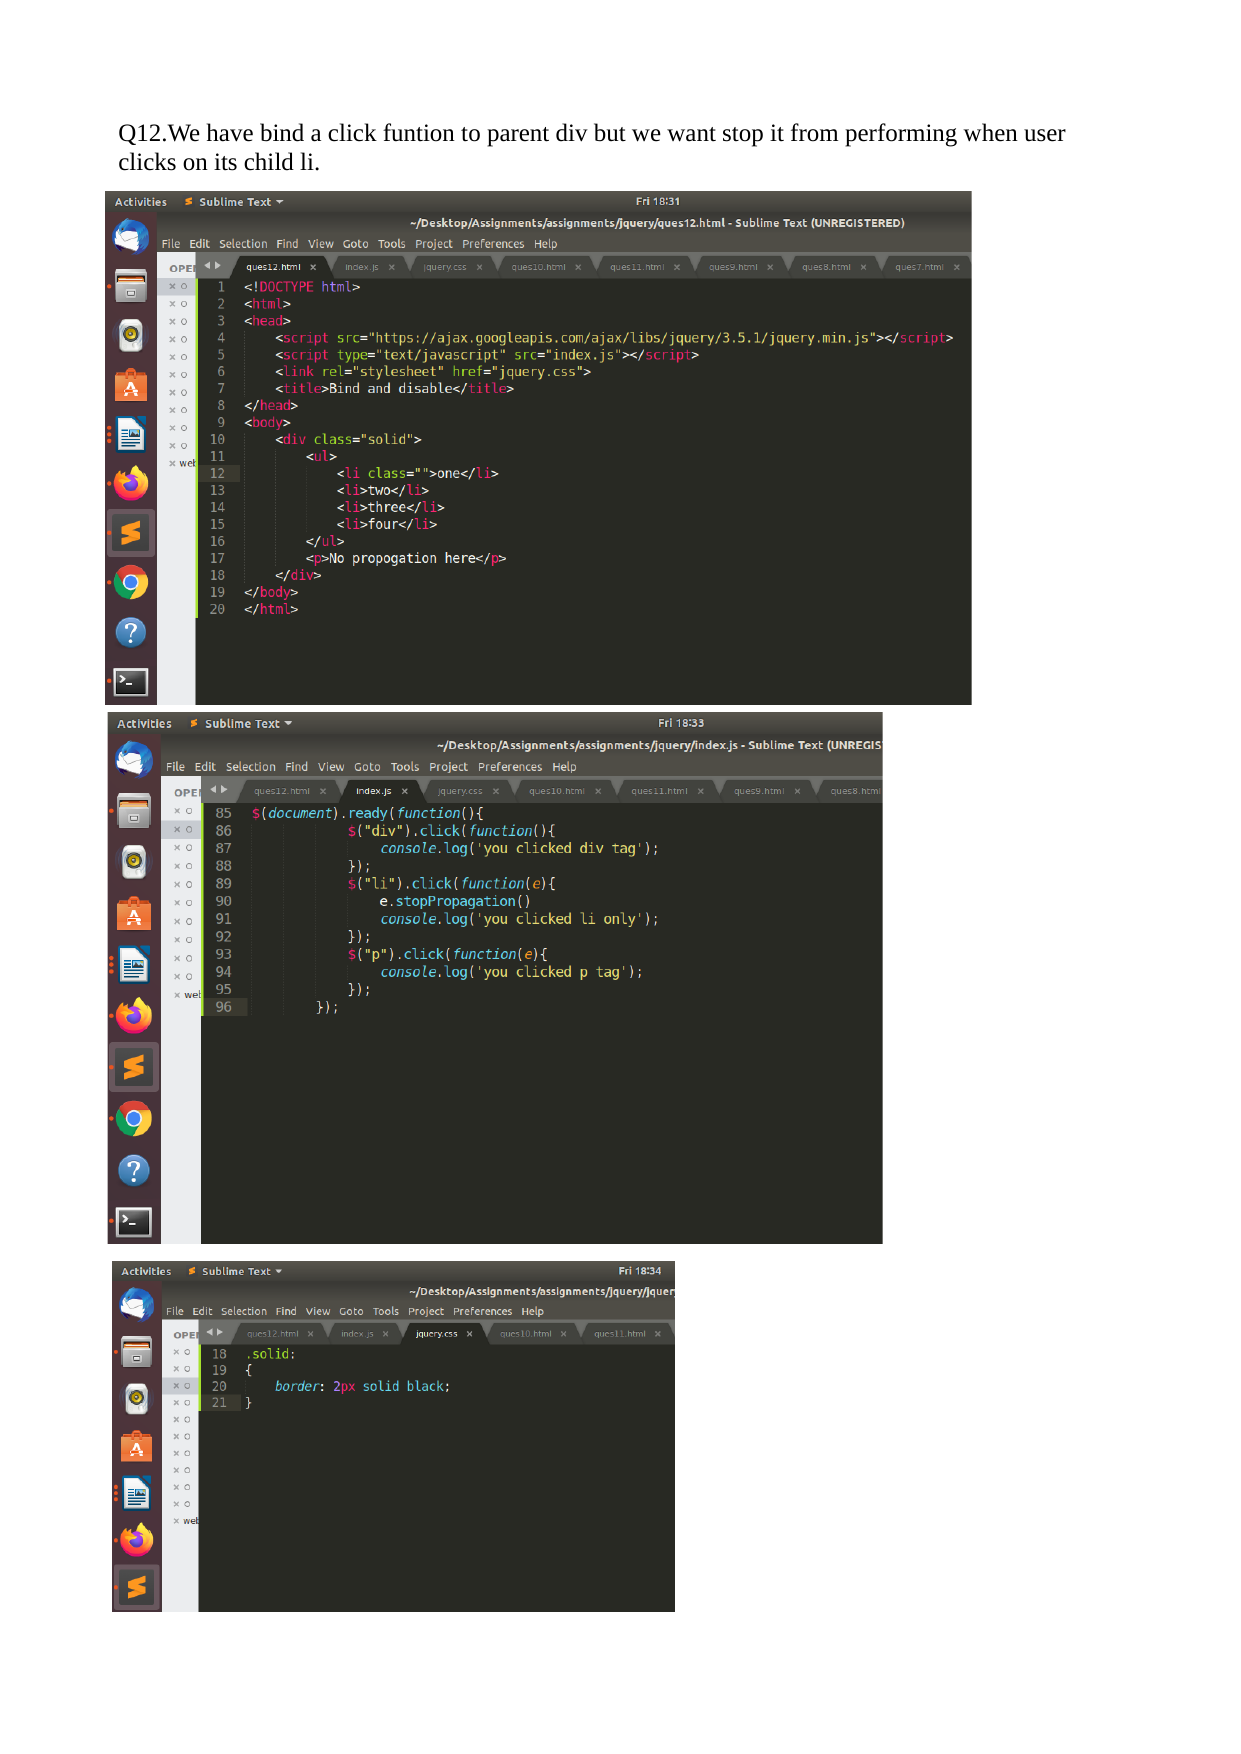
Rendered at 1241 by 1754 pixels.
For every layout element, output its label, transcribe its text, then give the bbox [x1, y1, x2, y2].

picture [107, 712, 883, 1244]
text Q12.We have bind a click funtion to parent div but we want stop it from performing when user clicks on its child li. [118, 118, 1122, 176]
picture [105, 191, 972, 705]
